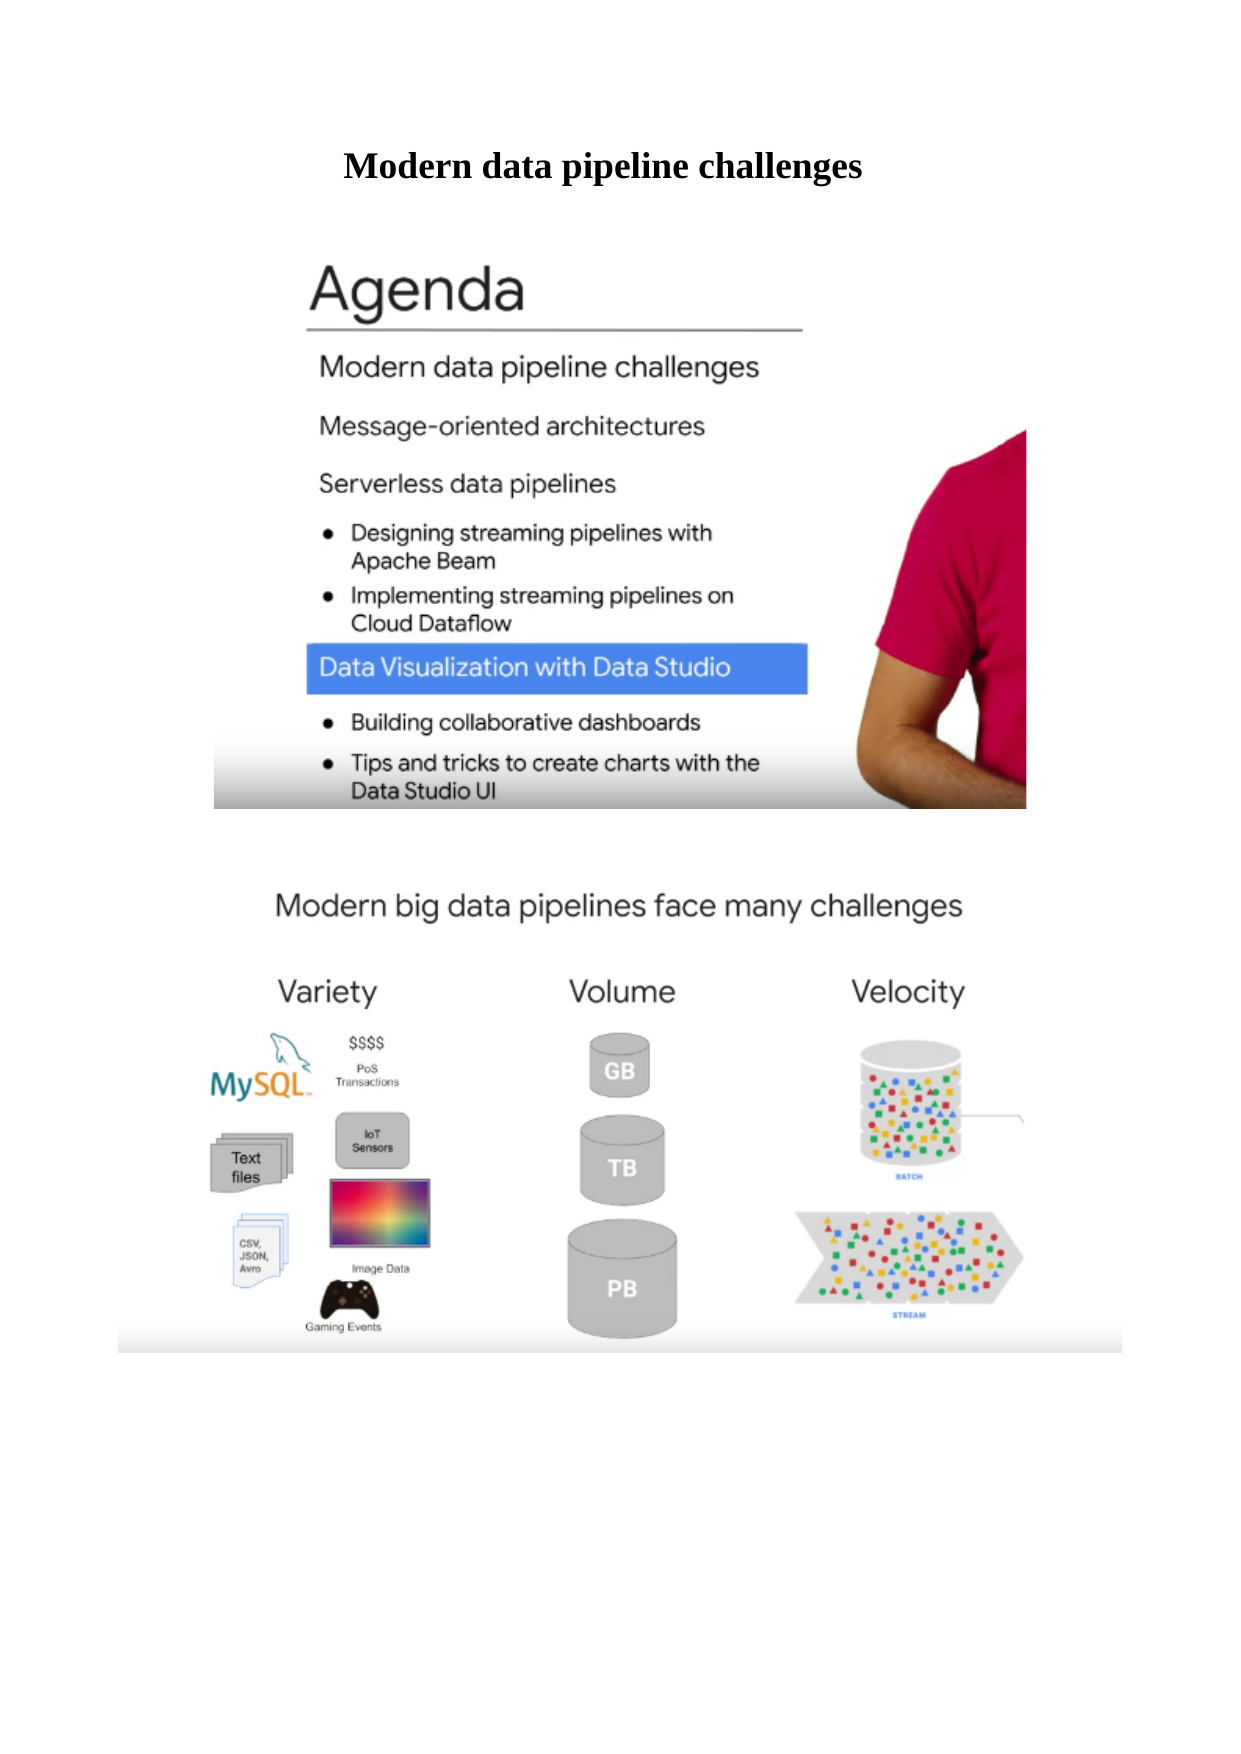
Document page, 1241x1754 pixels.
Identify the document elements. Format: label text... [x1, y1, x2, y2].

picture [118, 866, 1123, 1353]
picture [213, 227, 1027, 809]
subtitle Modern data pipeline challenges [118, 143, 1122, 186]
